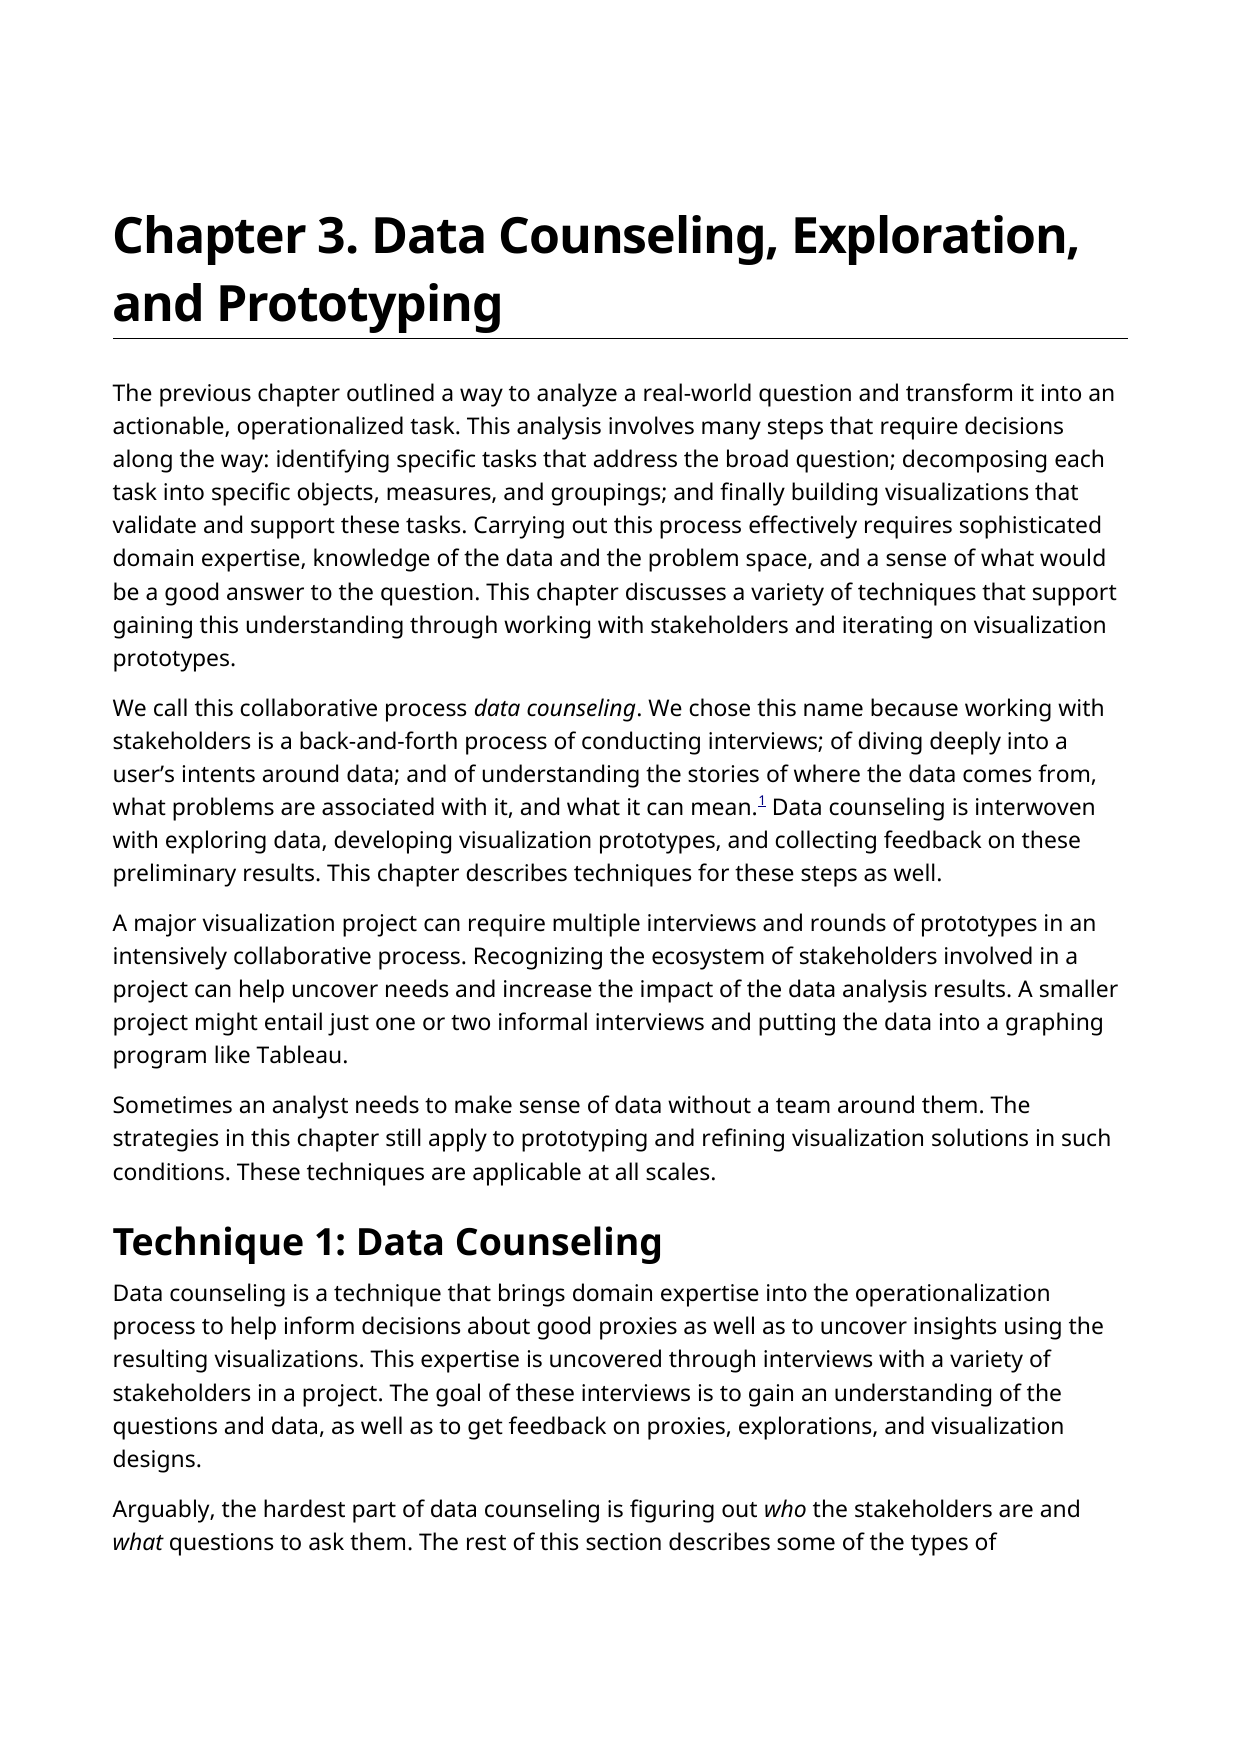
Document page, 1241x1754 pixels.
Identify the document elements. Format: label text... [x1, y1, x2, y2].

text We call this collaborative process data counseling. We chose this name because working with stakeholders is a back-and-forth process of conducting interviews; of diving deeply into a user’s intents around data; and of understanding the stories of where the data comes from, what problems are associated with it, and what it can mean.1 Data counseling is interwoven with exploring data, developing visualization prototypes, and collecting feedback on these preliminary results. This chapter describes techniques for these steps as well. [112, 691, 1128, 888]
text Sometimes an analyst needs to make sense of data without a team around them. The strategies in this chapter still apply to prototyping and refining visualization solutions in such conditions. These techniques are applicable at all scales. [112, 1089, 1128, 1187]
text Arguably, the hardest part of data counseling is figuring out who the stakeholders are and what questions to ask them. The rest of this section describes some of the types of [112, 1492, 1128, 1557]
subtitle Technique 1: Data Counseling [112, 1216, 1128, 1267]
text A major visualization project can require multiple interviews and rounds of prototypes in an intensively collaborative process. Recognizing the ecosystem of stakeholders involved in a project can help uncover needs and increase the impact of the data analysis results. A smaller project might entail just one or two informal interviews and putting the data into a graphing program like Tableau. [112, 907, 1128, 1071]
text Chapter 3. Data Counseling, Exploration, and Prototyping [112, 200, 1128, 339]
text Data counseling is a technique that brings domain expertise into the operationalization process to help inform decisions about good proxies as well as to uncover insights using the resulting visualizations. This expertise is uncovered through interviews with a variety of stakeholders in a project. The goal of these interviews is to gain an understanding of the questions and data, as well as to get feedback on proxies, explorations, and visualization designs. [112, 1277, 1128, 1474]
text The previous chapter outlined a way to analyze a real-world question and transform it into an actionable, operationalized task. This analysis involves many steps that require decisions along the way: identifying specific tasks that address the broad question; decomposing each task into specific objects, measures, and groupings; and finally building visualizations that validate and support these tasks. Carrying out this process effectively requires sophisticated domain expertise, knowledge of the data and the problem space, and a sense of what would be a good answer to the question. This chapter discusses a variety of techniques that support gaining this understanding through working with stakeholders and iterating on visualization prototypes. [112, 377, 1128, 673]
